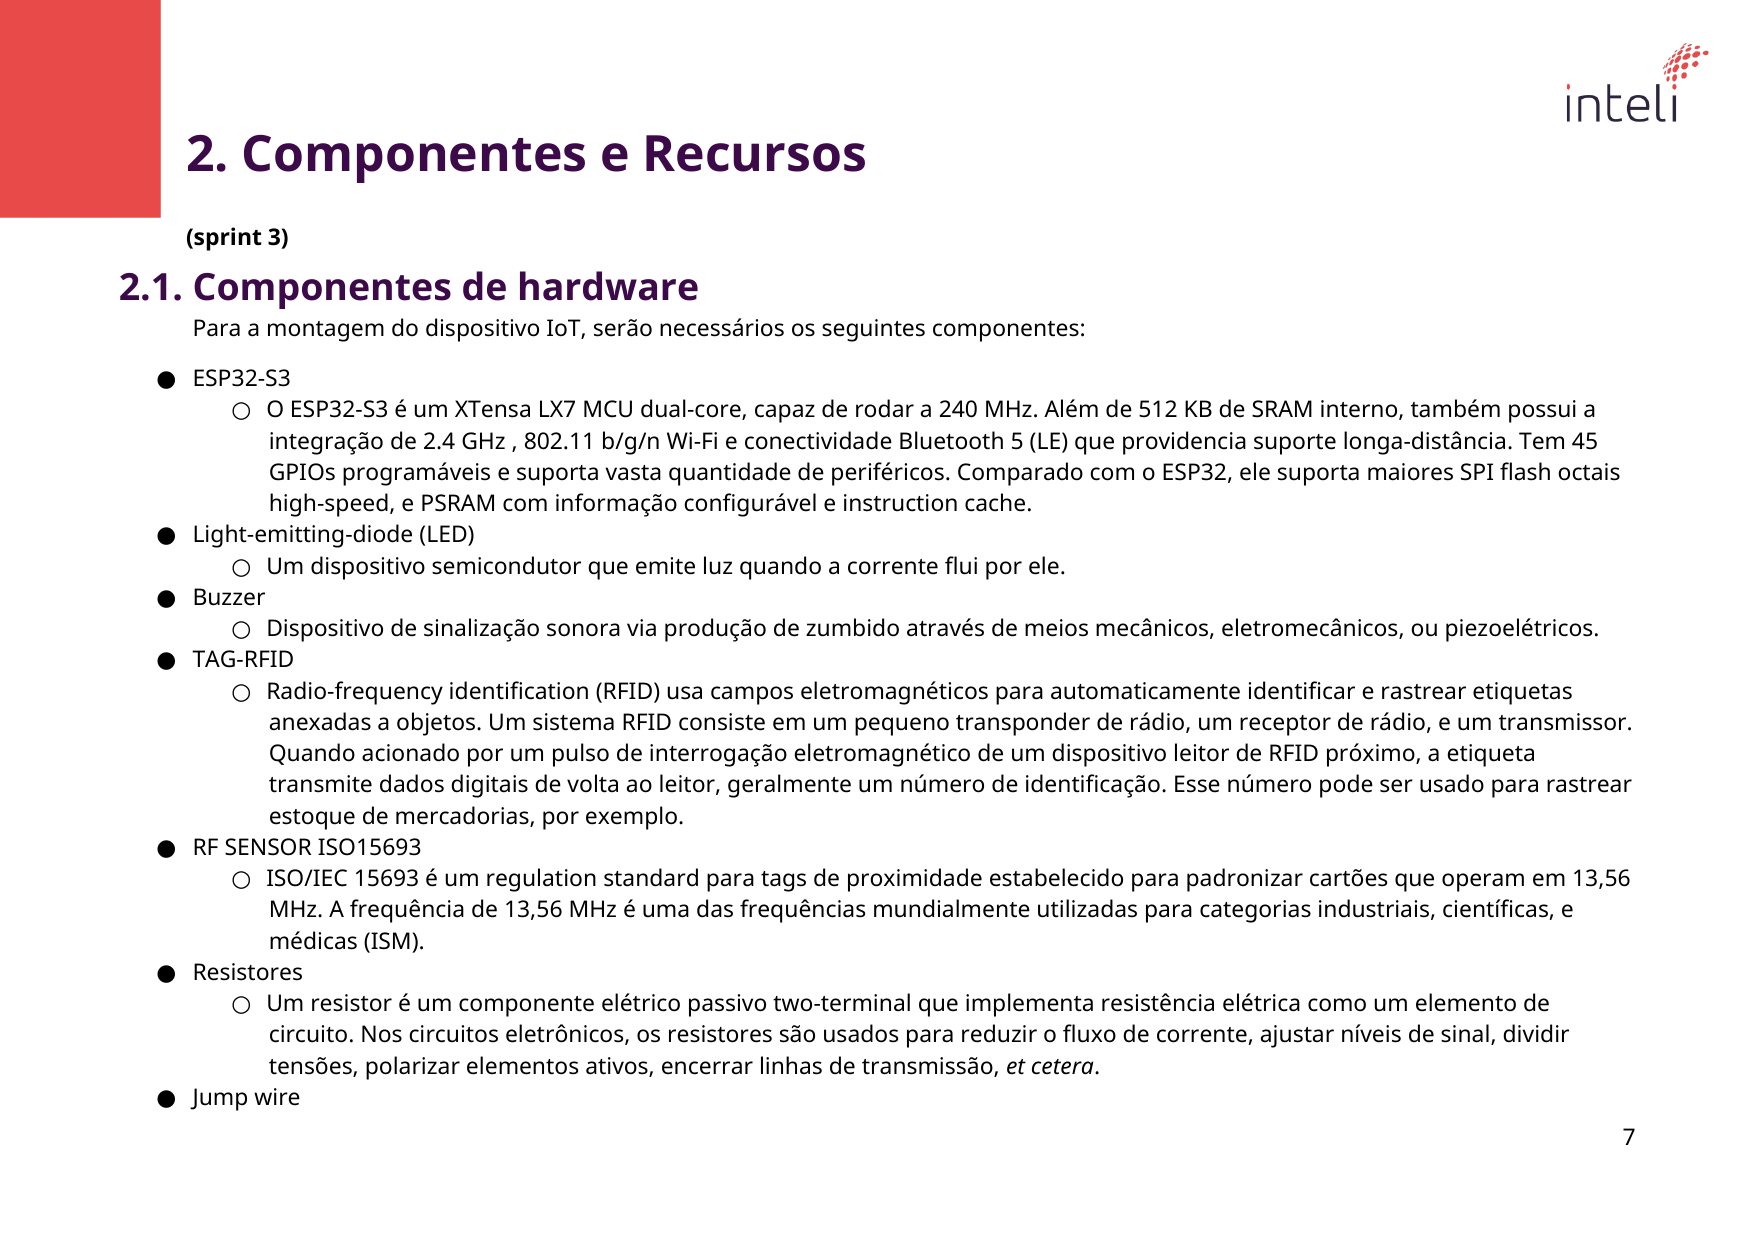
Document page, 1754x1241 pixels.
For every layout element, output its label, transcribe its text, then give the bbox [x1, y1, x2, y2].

text Para a montagem do dispositivo IoT, serão necessários os seguintes componentes: [118, 312, 1636, 343]
list Resistores [156, 956, 1636, 987]
list O ESP32-S3 é um XTensa LX7 MCU dual-core, capaz de rodar a 240 MHz. Além de 512 KB de SRAM interno, também possui a integração de 2.4 GHz , 802.11 b/g/n Wi-Fi e conectividade Bluetooth 5 (LE) que providencia suporte longa-distância. Tem 45 GPIOs programáveis e suporta vasta quantidade de periféricos. Comparado com o ESP32, ele suporta maiores SPI flash octais high-speed, e PSRAM com informação configurável e instruction cache. [231, 393, 1636, 518]
list Um dispositivo semicondutor que emite luz quando a corrente flui por ele. [231, 550, 1636, 581]
list Dispositivo de sinalização sonora via produção de zumbido através de meios mecânicos, eletromecânicos, ou piezoelétricos. [231, 612, 1636, 643]
list RF SENSOR ISO15693 [156, 831, 1636, 862]
list ESP32-S3 [156, 362, 1636, 393]
subtitle 2.1. Componentes de hardware [118, 261, 1636, 312]
list ISO/IEC 15693 é um regulation standard para tags de proximidade estabelecido para padronizar cartões que operam em 13,56 MHz. A frequência de 13,56 MHz é uma das frequências mundialmente utilizadas para categorias industriais, científicas, e médicas (ISM). [231, 862, 1636, 956]
list Um resistor é um componente elétrico passivo two-terminal que implementa resistência elétrica como um elemento de circuito. Nos circuitos eletrônicos, os resistores são usados para reduzir o fluxo de corrente, ajustar níveis de sinal, dividir tensões, polarizar elementos ativos, encerrar linhas de transmissão, et cetera. [231, 987, 1636, 1081]
list Jump wire [156, 1081, 1636, 1112]
picture [0, 0, 161, 218]
list Buzzer [156, 581, 1636, 612]
list TAG-RFID [156, 643, 1636, 675]
subtitle 2. Componentes e Recursos [118, 118, 1636, 187]
subtitle (sprint 3) [118, 221, 1636, 252]
list Radio-frequency identification (RFID) usa campos eletromagnéticos para automaticamente identificar e rastrear etiquetas anexadas a objetos. Um sistema RFID consiste em um pequeno transponder de rádio, um receptor de rádio, e um transmissor. Quando acionado por um pulso de interrogação eletromagnético de um dispositivo leitor de RFID próximo, a etiqueta transmite dados digitais de volta ao leitor, geralmente um número de identificação. Esse número pode ser usado para rastrear estoque de mercadorias, por exemplo. [231, 675, 1636, 831]
list Light-emitting-diode (LED) [156, 518, 1636, 550]
picture [1566, 43, 1709, 122]
